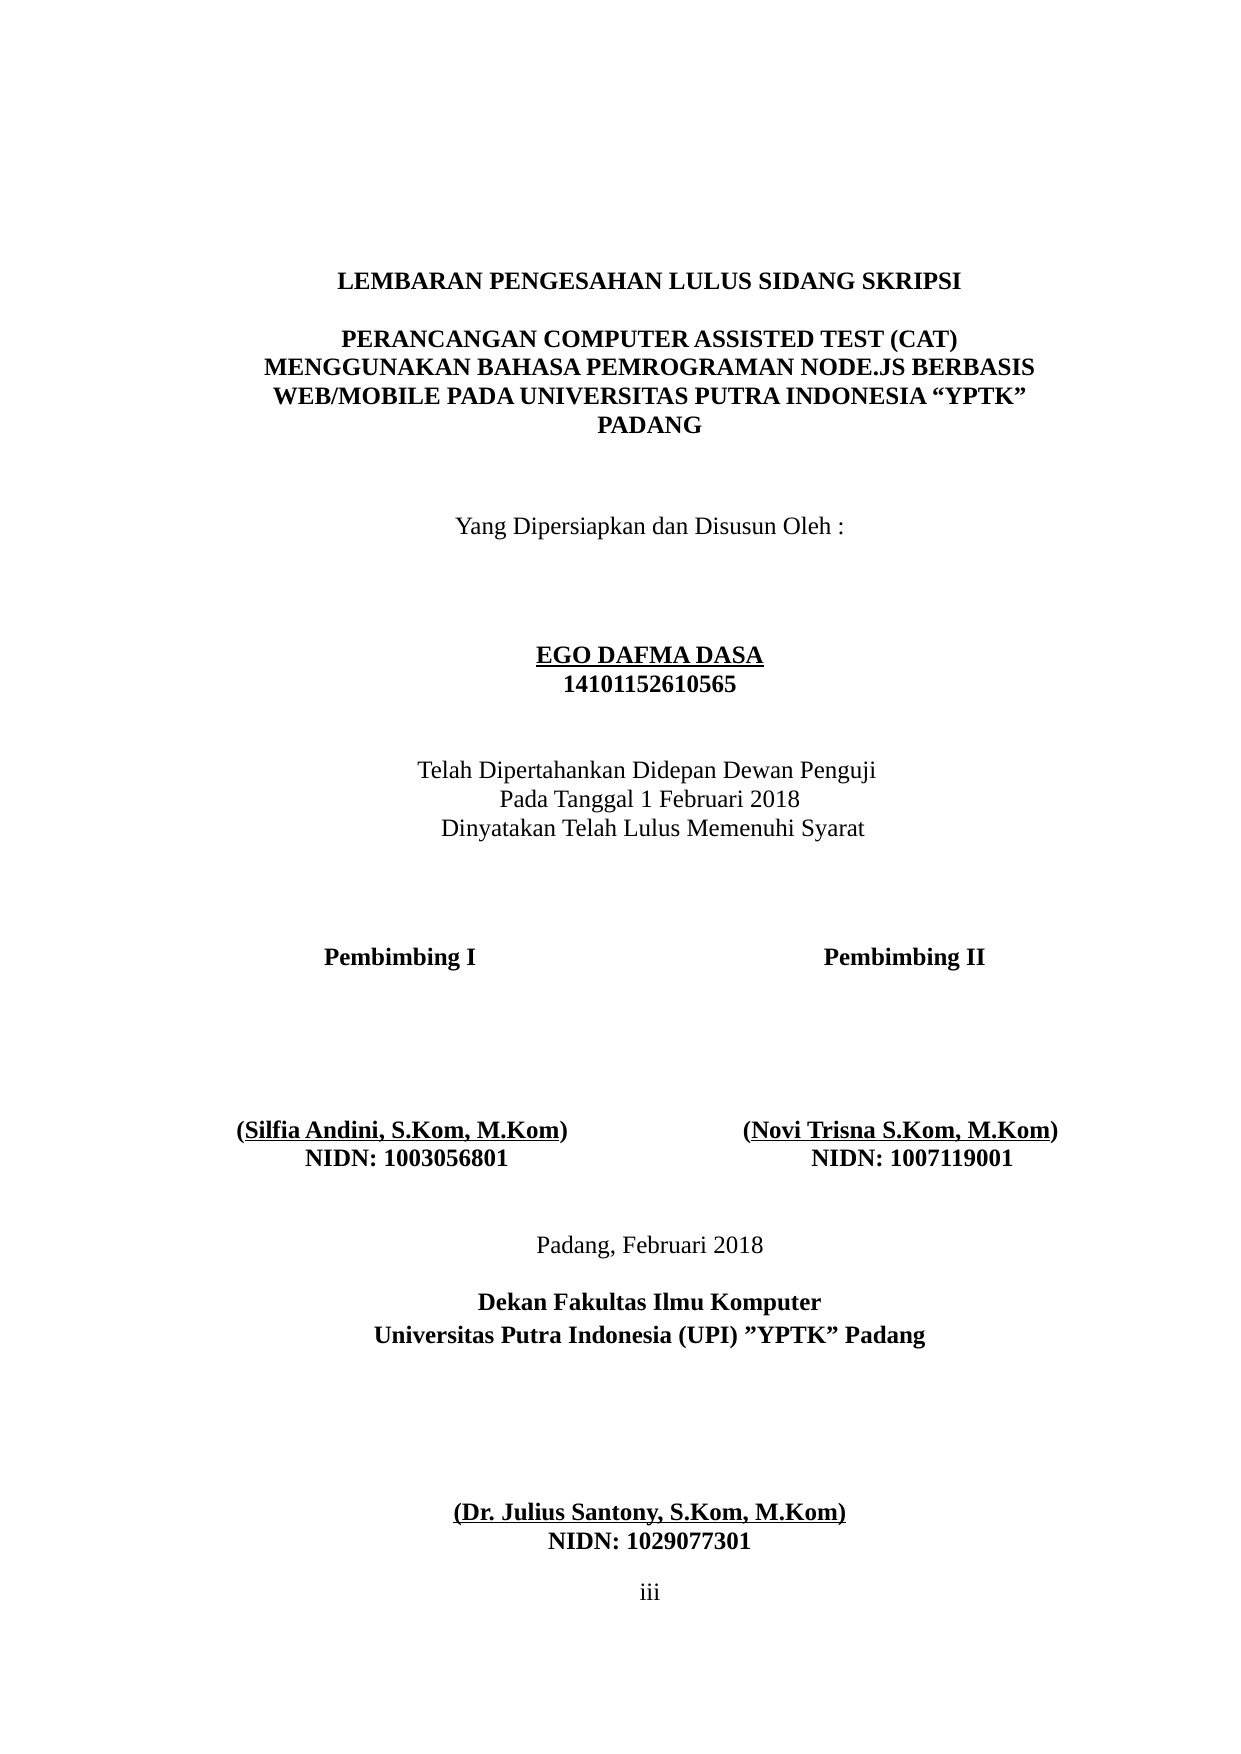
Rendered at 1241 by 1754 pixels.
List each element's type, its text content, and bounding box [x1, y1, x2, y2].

text Dinyatakan Telah Lulus Memenuhi Syarat [236, 813, 1063, 842]
text Yang Dipersiapkan dan Disusun Oleh : [236, 511, 1063, 540]
text (Dr. Julius Santony, S.Kom, M.Kom) [236, 1497, 1063, 1526]
text Pembimbing I Pembimbing II [236, 942, 1063, 971]
title 14101152610565 [236, 669, 1063, 698]
text NIDN: 1003056801 NIDN: 1007119001 [236, 1143, 1063, 1172]
text Dekan Fakultas Ilmu Komputer [236, 1287, 1063, 1316]
text Padang, Februari 2018 [236, 1230, 1063, 1258]
title EGO DAFMA DASA [236, 640, 1063, 669]
text (Silfia Andini, S.Kom, M.Kom) (Novi Trisna S.Kom, M.Kom) [236, 1115, 1063, 1143]
text Pada Tanggal 1 Februari 2018 [236, 784, 1063, 813]
text Universitas Putra Indonesia (UPI) ”YPTK” Padang [236, 1320, 1063, 1349]
text NIDN: 1029077301 [236, 1526, 1063, 1554]
text LEMBARAN PENGESAHAN LULUS SIDANG SKRIPSI [236, 266, 1063, 294]
text Telah Dipertahankan Didepan Dewan Penguji [236, 755, 1063, 784]
text PERANCANGAN COMPUTER ASSISTED TEST (CAT) MENGGUNAKAN BAHASA PEMROGRAMAN NODE.JS BERBASIS WEB/MOBILE PADA UNIVERSITAS PUTRA INDONESIA “YPTK” PADANG [236, 324, 1063, 439]
